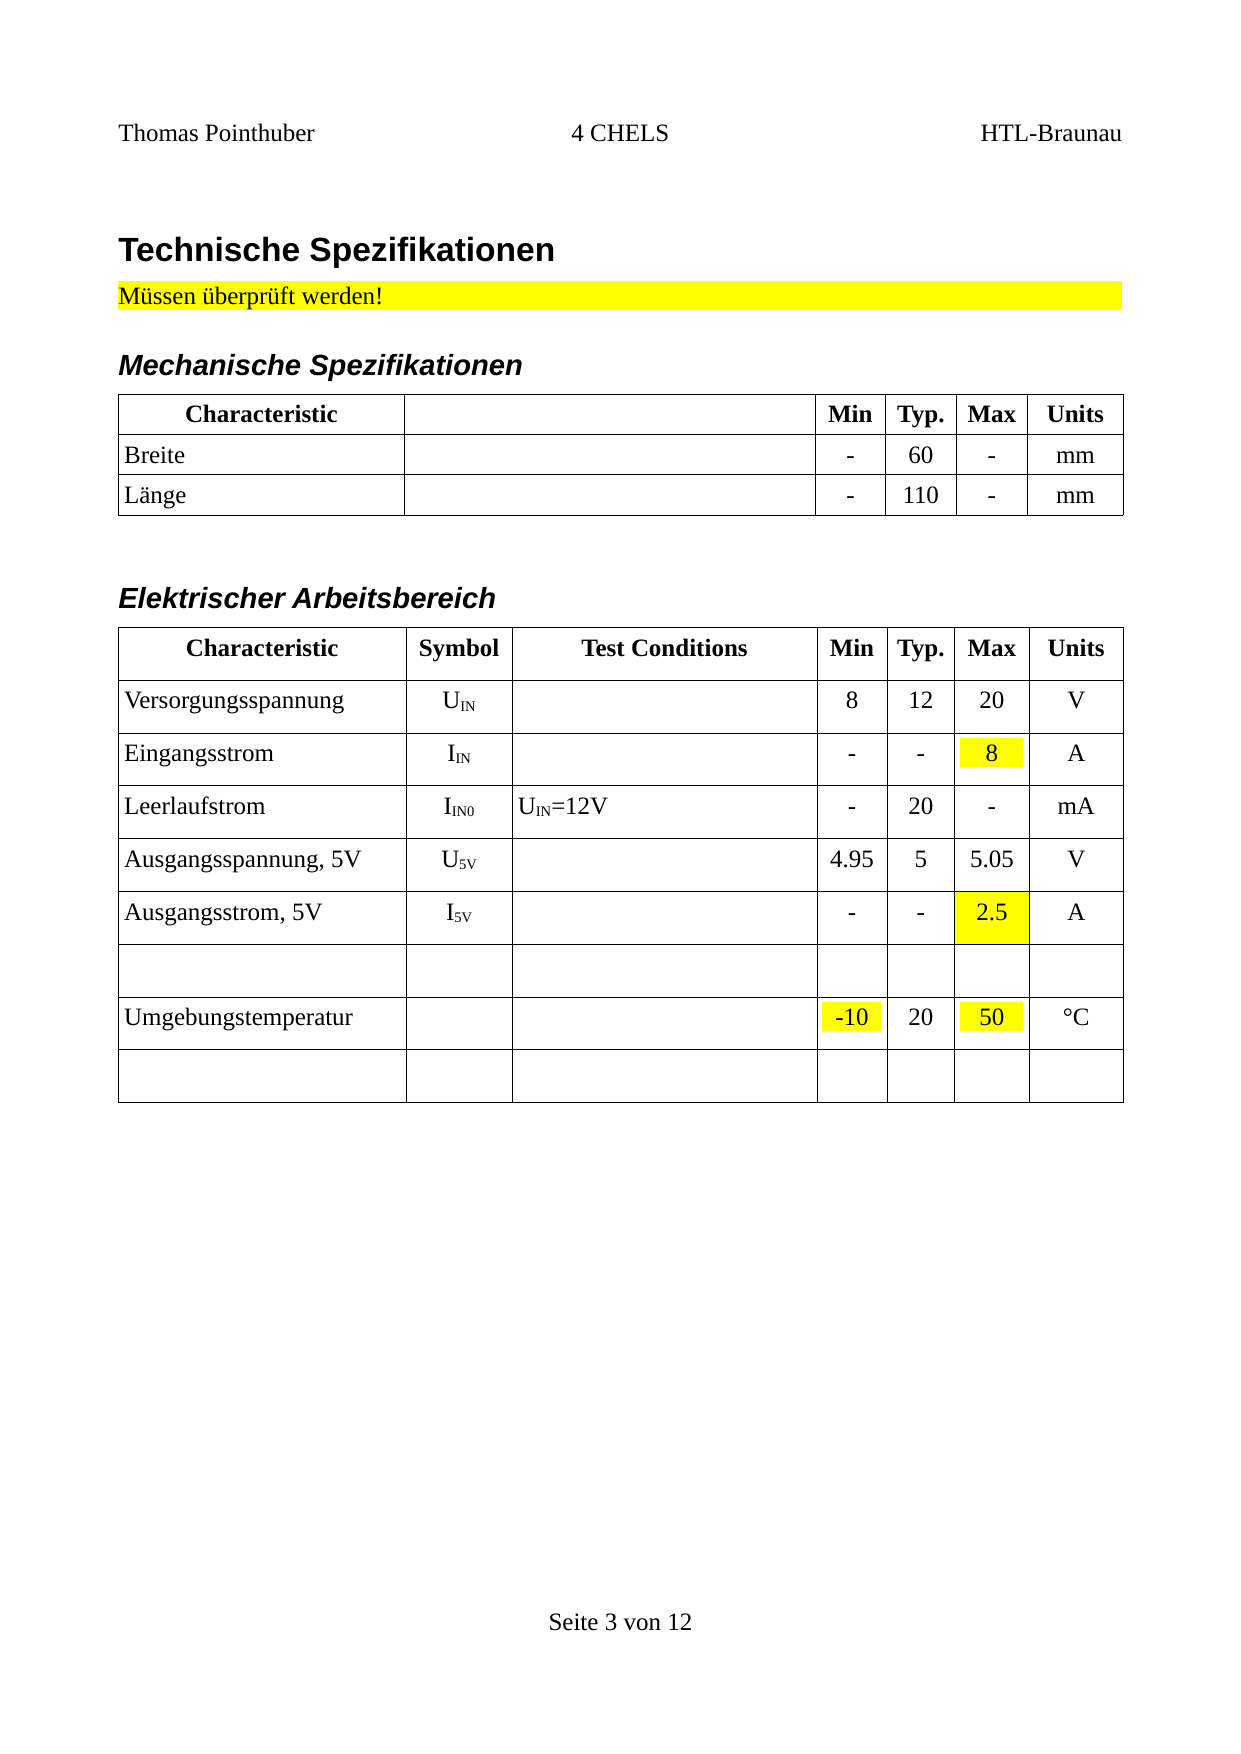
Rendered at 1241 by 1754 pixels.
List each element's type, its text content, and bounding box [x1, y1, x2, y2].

table_cell [513, 892, 817, 944]
subtitle Mechanische Spezifikationen [118, 347, 1122, 381]
table_cell 20 [888, 998, 954, 1049]
table_cell 5.05 [955, 839, 1029, 891]
table_cell [513, 681, 817, 732]
table_header Typ. [886, 395, 956, 434]
table_cell mm [1028, 475, 1123, 514]
table_cell [1030, 945, 1123, 997]
table_cell [955, 945, 1029, 997]
table_cell Länge [119, 475, 404, 514]
table_cell U5V [407, 839, 512, 891]
table_cell [407, 998, 512, 1049]
table_header Max [955, 628, 1029, 680]
table_cell UIN [407, 681, 512, 732]
table_header Min [818, 628, 887, 680]
table_cell [407, 945, 512, 997]
table_header Characteristic [119, 628, 406, 680]
table_cell 5 [888, 839, 954, 891]
table_cell - [888, 734, 954, 785]
table_cell A [1030, 892, 1123, 944]
table_cell [513, 945, 817, 997]
table_header Typ. [888, 628, 954, 680]
table_header Symbol [407, 628, 512, 680]
table_cell 60 [886, 435, 956, 474]
table_cell 50 [955, 998, 1029, 1049]
table_cell [1030, 1050, 1123, 1102]
table_cell Eingangsstrom [119, 734, 406, 785]
table_cell Umgebungstemperatur [119, 998, 406, 1049]
table_cell [513, 734, 817, 785]
subtitle Elektrischer Arbeitsbereich [118, 581, 1122, 614]
table_cell °C [1030, 998, 1123, 1049]
table_cell Ausgangsspannung, 5V [119, 839, 406, 891]
table_cell 2.5 [955, 892, 1029, 944]
table_cell [888, 945, 954, 997]
table_cell [888, 1050, 954, 1102]
table_cell mm [1028, 435, 1123, 474]
table_cell 8 [955, 734, 1029, 785]
table_cell - [957, 475, 1027, 514]
table_cell V [1030, 839, 1123, 891]
table_cell I5V [407, 892, 512, 944]
table_cell IIN [407, 734, 512, 785]
table_cell UIN=12V [513, 786, 817, 838]
table_cell [513, 1050, 817, 1102]
table_header Units [1028, 395, 1123, 434]
table_header [405, 395, 815, 434]
table_cell [818, 1050, 887, 1102]
table_cell - [816, 475, 885, 514]
table_header Min [816, 395, 885, 434]
table_cell Versorgungsspannung [119, 681, 406, 732]
table_header Units [1030, 628, 1123, 680]
table_cell IIN0 [407, 786, 512, 838]
table_header Test Conditions [513, 628, 817, 680]
table_cell [513, 998, 817, 1049]
table_cell [119, 1050, 406, 1102]
table_cell [955, 1050, 1029, 1102]
table_cell - [818, 892, 887, 944]
table_cell [405, 475, 815, 514]
subtitle Technische Spezifikationen [118, 230, 1122, 269]
table_cell Leerlaufstrom [119, 786, 406, 838]
text Müssen überprüft werden! [118, 281, 1122, 310]
table_cell - [955, 786, 1029, 838]
table_cell - [957, 435, 1027, 474]
table_cell 8 [818, 681, 887, 732]
table_cell Ausgangsstrom, 5V [119, 892, 406, 944]
table_cell mA [1030, 786, 1123, 838]
table_cell - [816, 435, 885, 474]
table_cell -10 [818, 998, 887, 1049]
table_cell 4.95 [818, 839, 887, 891]
table_cell [119, 945, 406, 997]
table_cell 20 [955, 681, 1029, 732]
table_cell [407, 1050, 512, 1102]
table_cell 20 [888, 786, 954, 838]
table_cell A [1030, 734, 1123, 785]
table_cell 12 [888, 681, 954, 732]
table_cell V [1030, 681, 1123, 732]
table_cell [513, 839, 817, 891]
table_cell - [888, 892, 954, 944]
table_cell - [818, 786, 887, 838]
table_cell [405, 435, 815, 474]
table_cell Breite [119, 435, 404, 474]
table_cell [818, 945, 887, 997]
table_header Max [957, 395, 1027, 434]
table_header Characteristic [119, 395, 404, 434]
table_cell - [818, 734, 887, 785]
table_cell 110 [886, 475, 956, 514]
